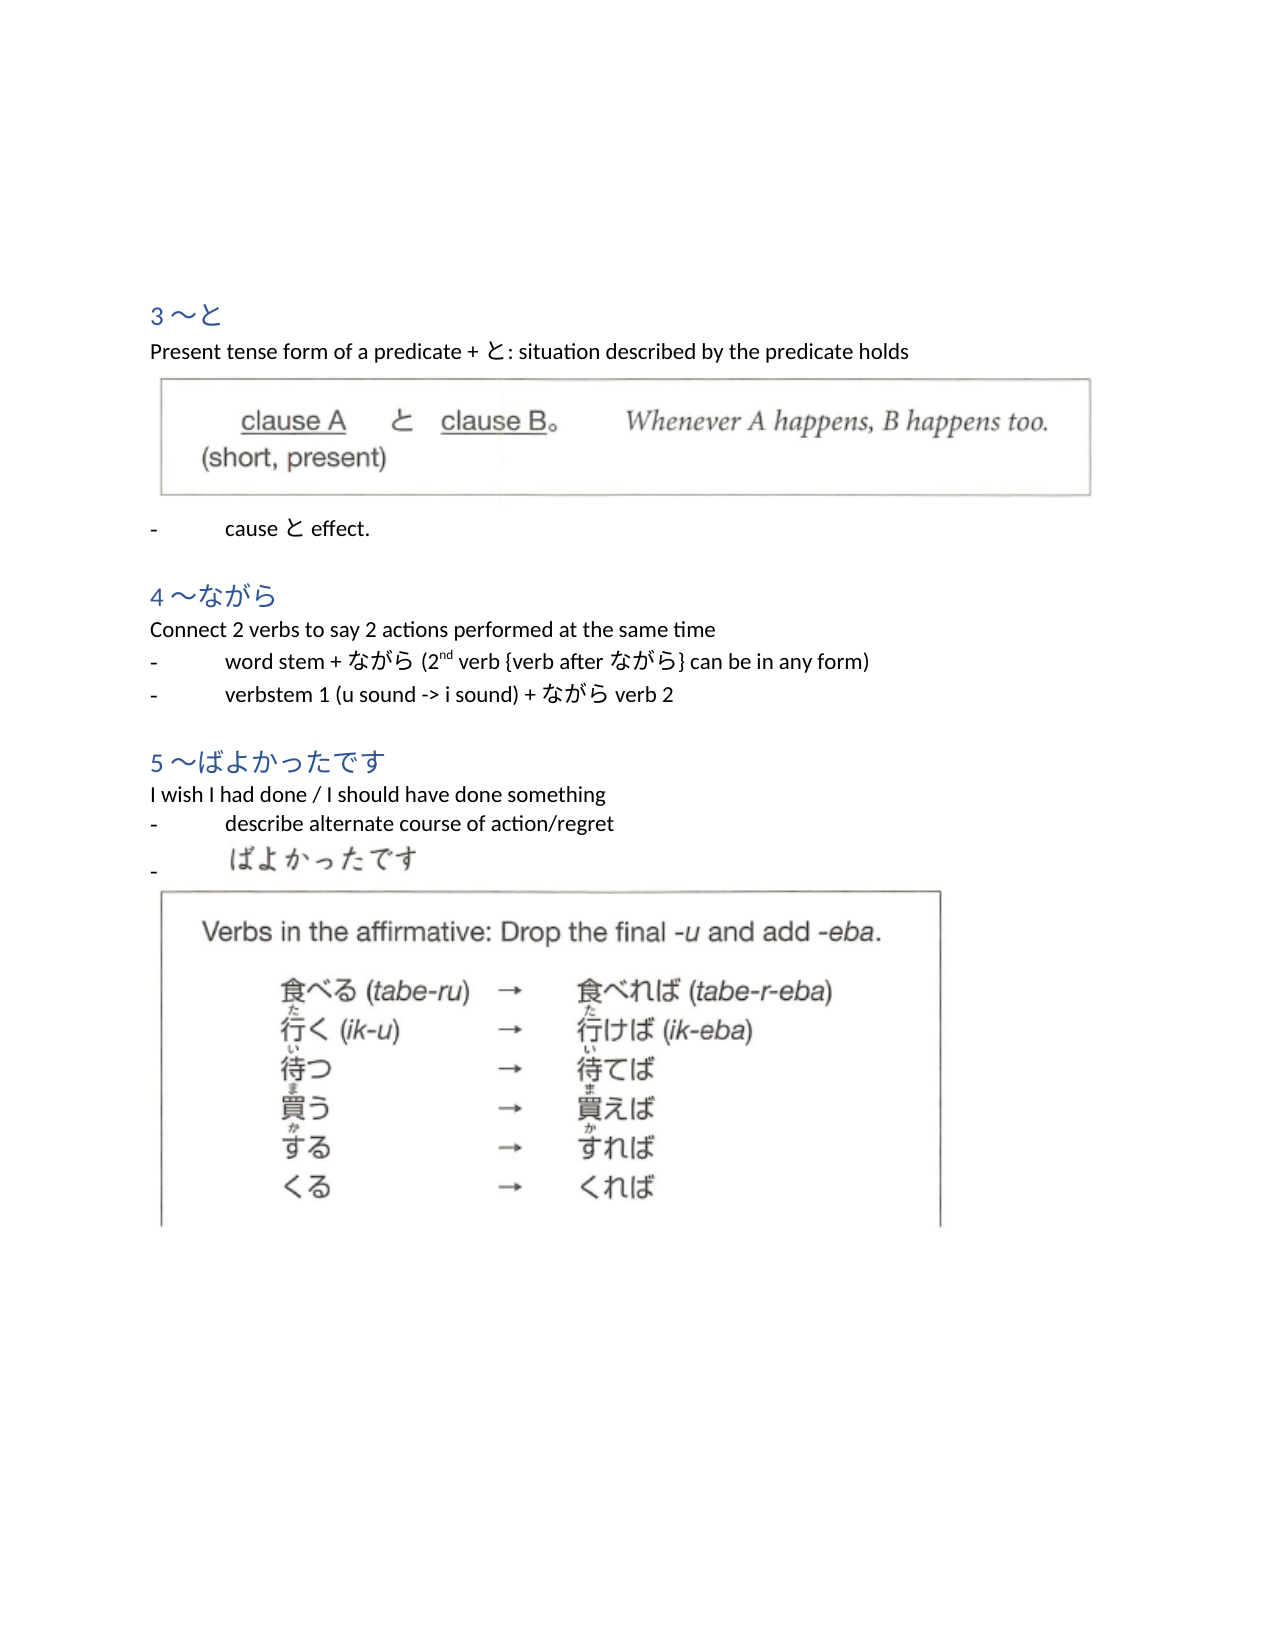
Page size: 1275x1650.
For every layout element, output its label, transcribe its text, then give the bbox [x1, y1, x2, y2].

subtitle 5 ～ばよかったです [150, 741, 1125, 781]
list describe alternate course of action/regret [150, 809, 1125, 837]
list cause とeffect. [150, 510, 1125, 543]
list verbstem 1 (u sound -> i sound) + ながらverb 2 [150, 676, 1125, 709]
subtitle 4 ～ながら [150, 575, 1125, 615]
picture [150, 883, 954, 1242]
list word stem + ながら (2nd verb {verb after ながら} can be in any form) [150, 643, 1125, 676]
picture [150, 366, 1100, 510]
text I wish I had done / I should have done something [150, 781, 1125, 809]
picture [225, 836, 416, 879]
text Present tense form of a predicate + と: situation described by the predicate holds [150, 333, 1125, 366]
subtitle 3 ～と [150, 294, 1125, 333]
text Connect 2 verbs to say 2 actions performed at the same time [150, 615, 1125, 643]
